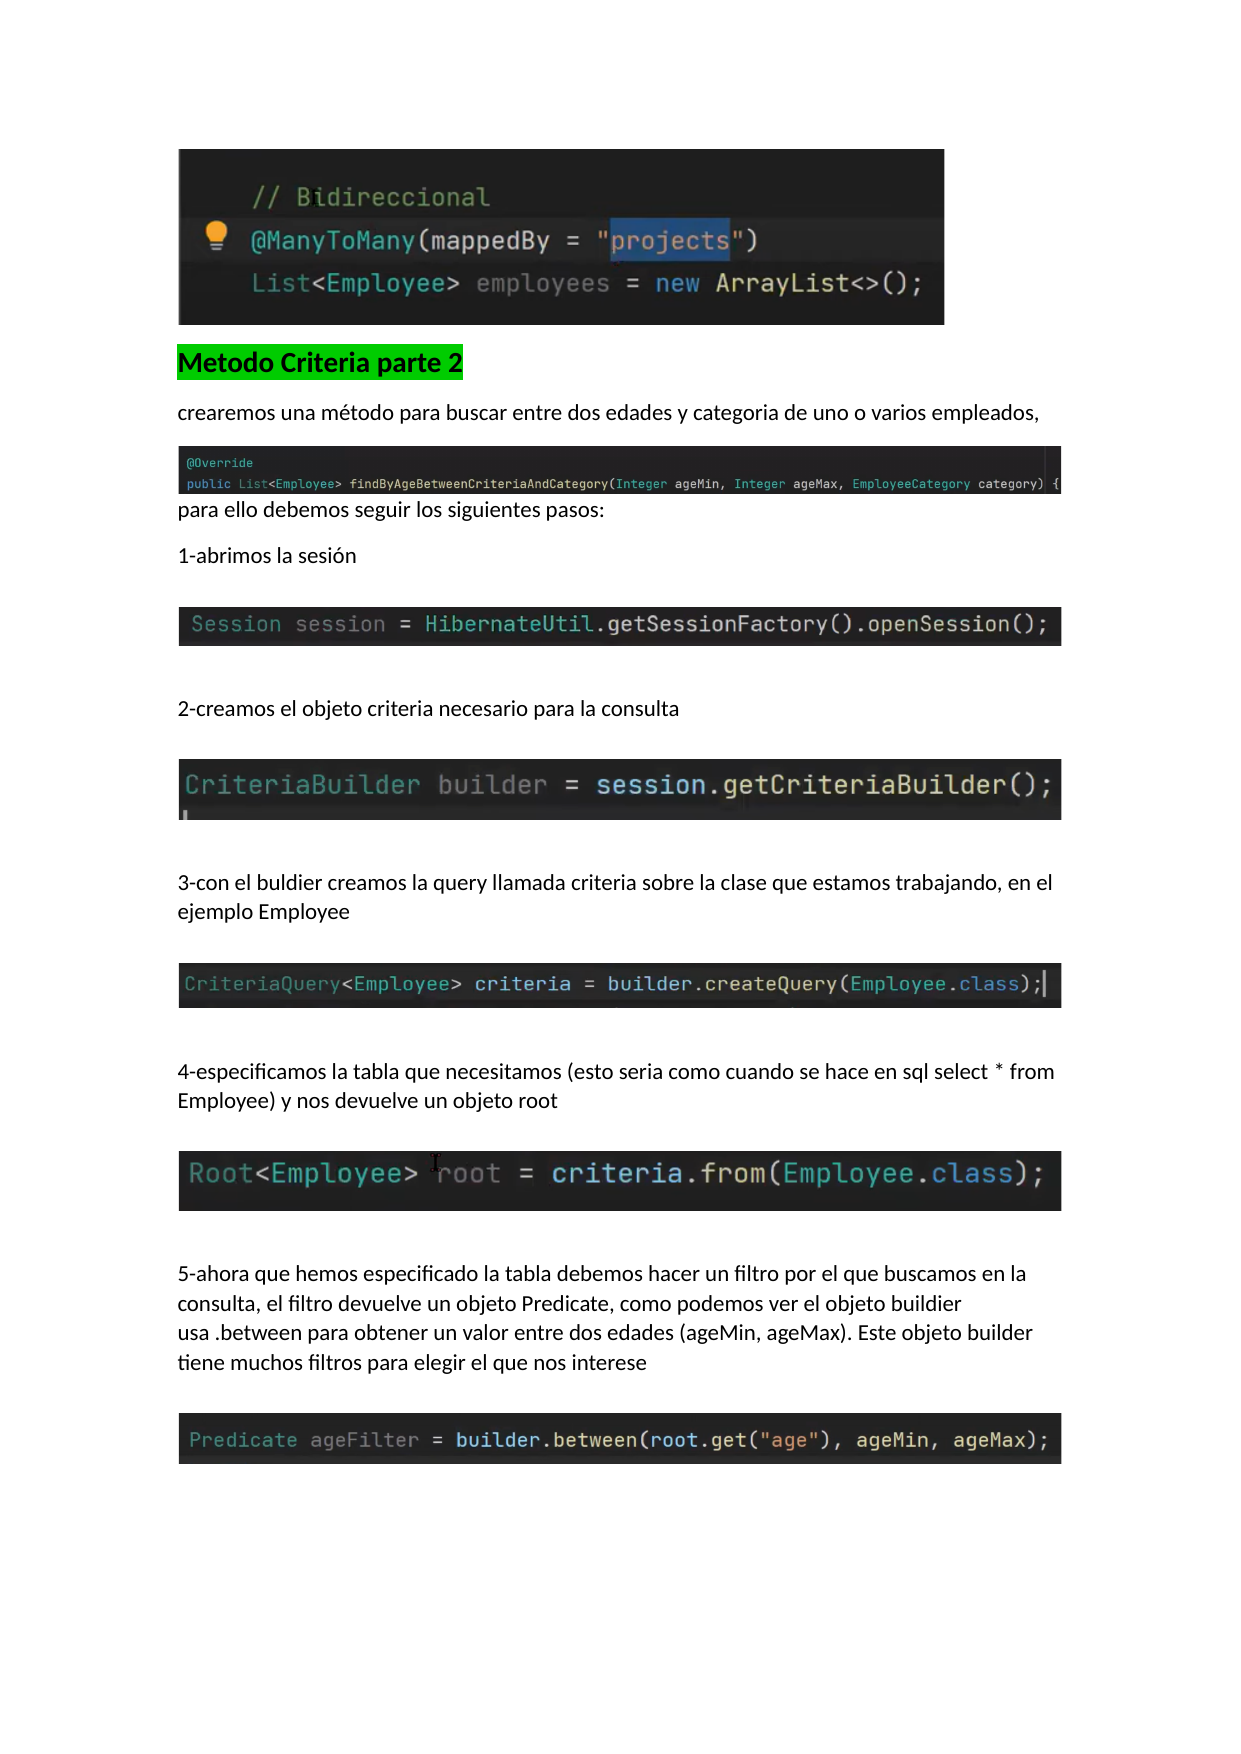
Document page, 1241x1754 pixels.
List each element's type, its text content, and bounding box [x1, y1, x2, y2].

text 4-especificamos la tabla que necesitamos (esto seria como cuando se hace en sql select * from Employee) y nos devuelve un objeto root [177, 1057, 1063, 1114]
text crearemos una método para buscar entre dos edades y categoria de uno o varios empleados, para ello debemos seguir los siguientes pasos: [177, 398, 1063, 523]
picture [178, 1151, 1062, 1211]
text 5-ahora que hemos especificado la tabla debemos hacer un filtro por el que buscamos en la consulta, el filtro devuelve un objeto Predicate, como podemos ver el objeto buildier usa .between para obtener un valor entre dos edades (ageMin, ageMax). Este objeto builder tiene muchos filtros para elegir el que nos interese [177, 1259, 1063, 1376]
text 1-abrimos la sesión [177, 541, 1063, 569]
picture [178, 607, 1062, 646]
picture [178, 1413, 1062, 1464]
text Metodo Criteria parte 2 [177, 344, 1063, 380]
text 2-creamos el objeto criteria necesario para la consulta [177, 694, 1063, 722]
picture [178, 759, 1062, 820]
picture [178, 446, 1062, 494]
picture [178, 963, 1062, 1008]
text 3-con el buldier creamos la query llamada criteria sobre la clase que estamos trabajando, en el ejemplo Employee [177, 868, 1063, 926]
picture [178, 149, 945, 325]
